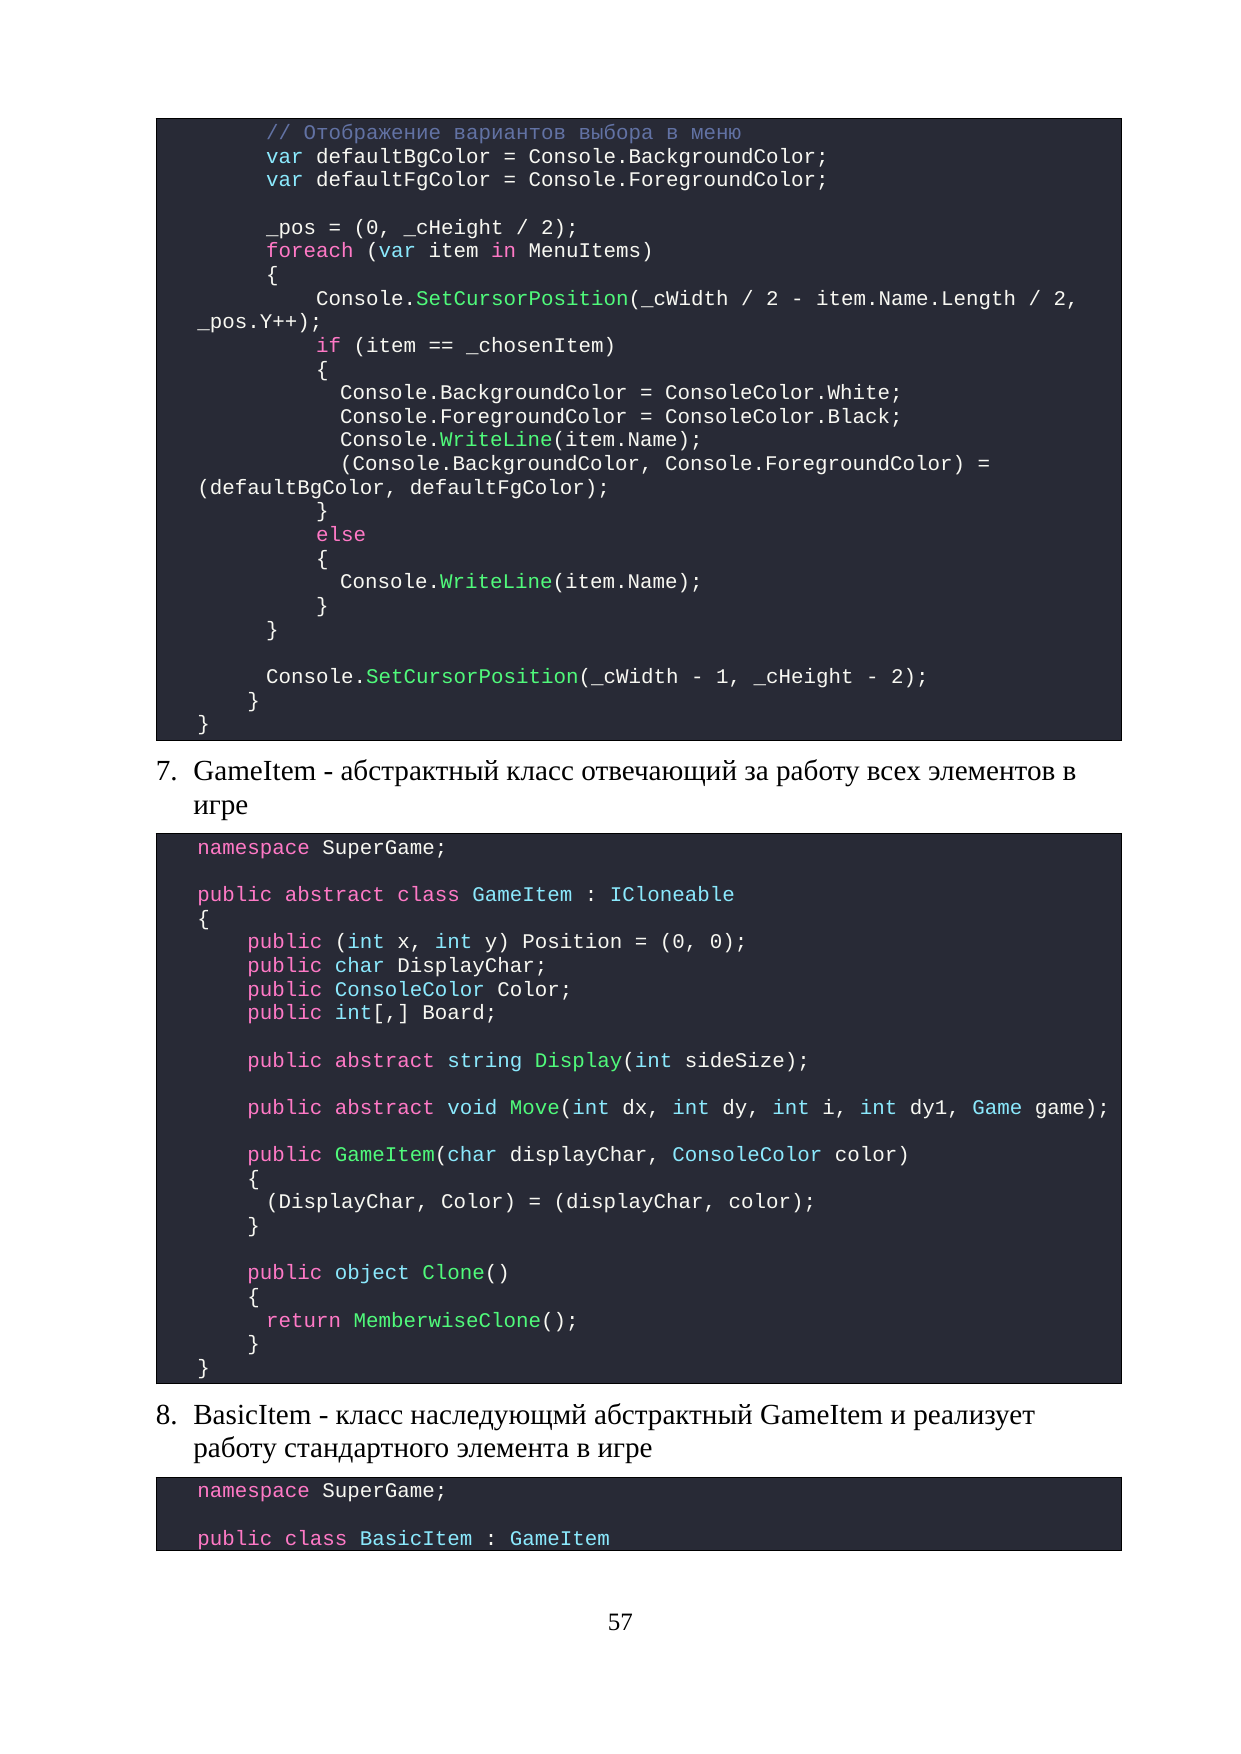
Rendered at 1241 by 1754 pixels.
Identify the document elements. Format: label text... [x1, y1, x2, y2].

list } [157, 496, 1121, 520]
list BasicItem - класс наследующмй абстрактный GameItem и реализует работу стандартного элемента в игре [156, 1397, 1122, 1464]
list public char DisplayChar; [157, 951, 1121, 975]
list } [157, 1353, 1121, 1383]
list } [157, 686, 1121, 709]
list public class BasicItem : GameItem [157, 1524, 1121, 1550]
list public abstract void Move(int dx, int dy, int i, int dy1, Game game); [157, 1093, 1121, 1117]
list public abstract class GameItem : ICloneable [157, 880, 1121, 904]
list { [157, 544, 1121, 567]
list Console.SetCursorPosition(_cWidth - 1, _cHeight - 2); [157, 662, 1121, 686]
list else [157, 520, 1121, 544]
list if (item == _chosenItem) [157, 331, 1121, 354]
list // Отображение вариантов выбора в меню [157, 119, 1121, 142]
list { [157, 260, 1121, 284]
list public (int x, int y) Position = (0, 0); [157, 927, 1121, 951]
list public GameItem(char displayChar, ConsoleColor color) [157, 1140, 1121, 1164]
list Console.ForegroundColor = ConsoleColor.Black; [157, 402, 1121, 426]
list } [157, 591, 1121, 615]
list Console.WriteLine(item.Name); [157, 567, 1121, 591]
list { [157, 1282, 1121, 1306]
list } [157, 1329, 1121, 1353]
list namespace SuperGame; [157, 834, 1121, 856]
list { [157, 1164, 1121, 1187]
list return MemberwiseClone(); [157, 1306, 1121, 1329]
list (DisplayChar, Color) = (displayChar, color); [157, 1187, 1121, 1211]
list public object Clone() [157, 1258, 1121, 1282]
list _pos = (0, _cHeight / 2); [157, 213, 1121, 236]
list (Console.BackgroundColor, Console.ForegroundColor) = (defaultBgColor, defaultFgColor); [157, 449, 1121, 496]
list Console.WriteLine(item.Name); [157, 426, 1121, 449]
list namespace SuperGame; [157, 1478, 1121, 1500]
list GameItem - абстрактный класс отвечающий за работу всех элементов в игре [156, 753, 1122, 820]
list { [157, 354, 1121, 378]
list foreach (var item in MenuItems) [157, 236, 1121, 260]
list var defaultFgColor = Console.ForegroundColor; [157, 165, 1121, 189]
list } [157, 615, 1121, 638]
list Console.BackgroundColor = ConsoleColor.White; [157, 378, 1121, 402]
list Console.SetCursorPosition(_cWidth / 2 - item.Name.Length / 2, _pos.Y++); [157, 284, 1121, 331]
list public ConsoleColor Color; [157, 975, 1121, 998]
list } [157, 709, 1121, 740]
list } [157, 1211, 1121, 1235]
list { [157, 904, 1121, 927]
list var defaultBgColor = Console.BackgroundColor; [157, 142, 1121, 165]
list public abstract string Display(int sideSize); [157, 1046, 1121, 1069]
list public int[,] Board; [157, 998, 1121, 1022]
